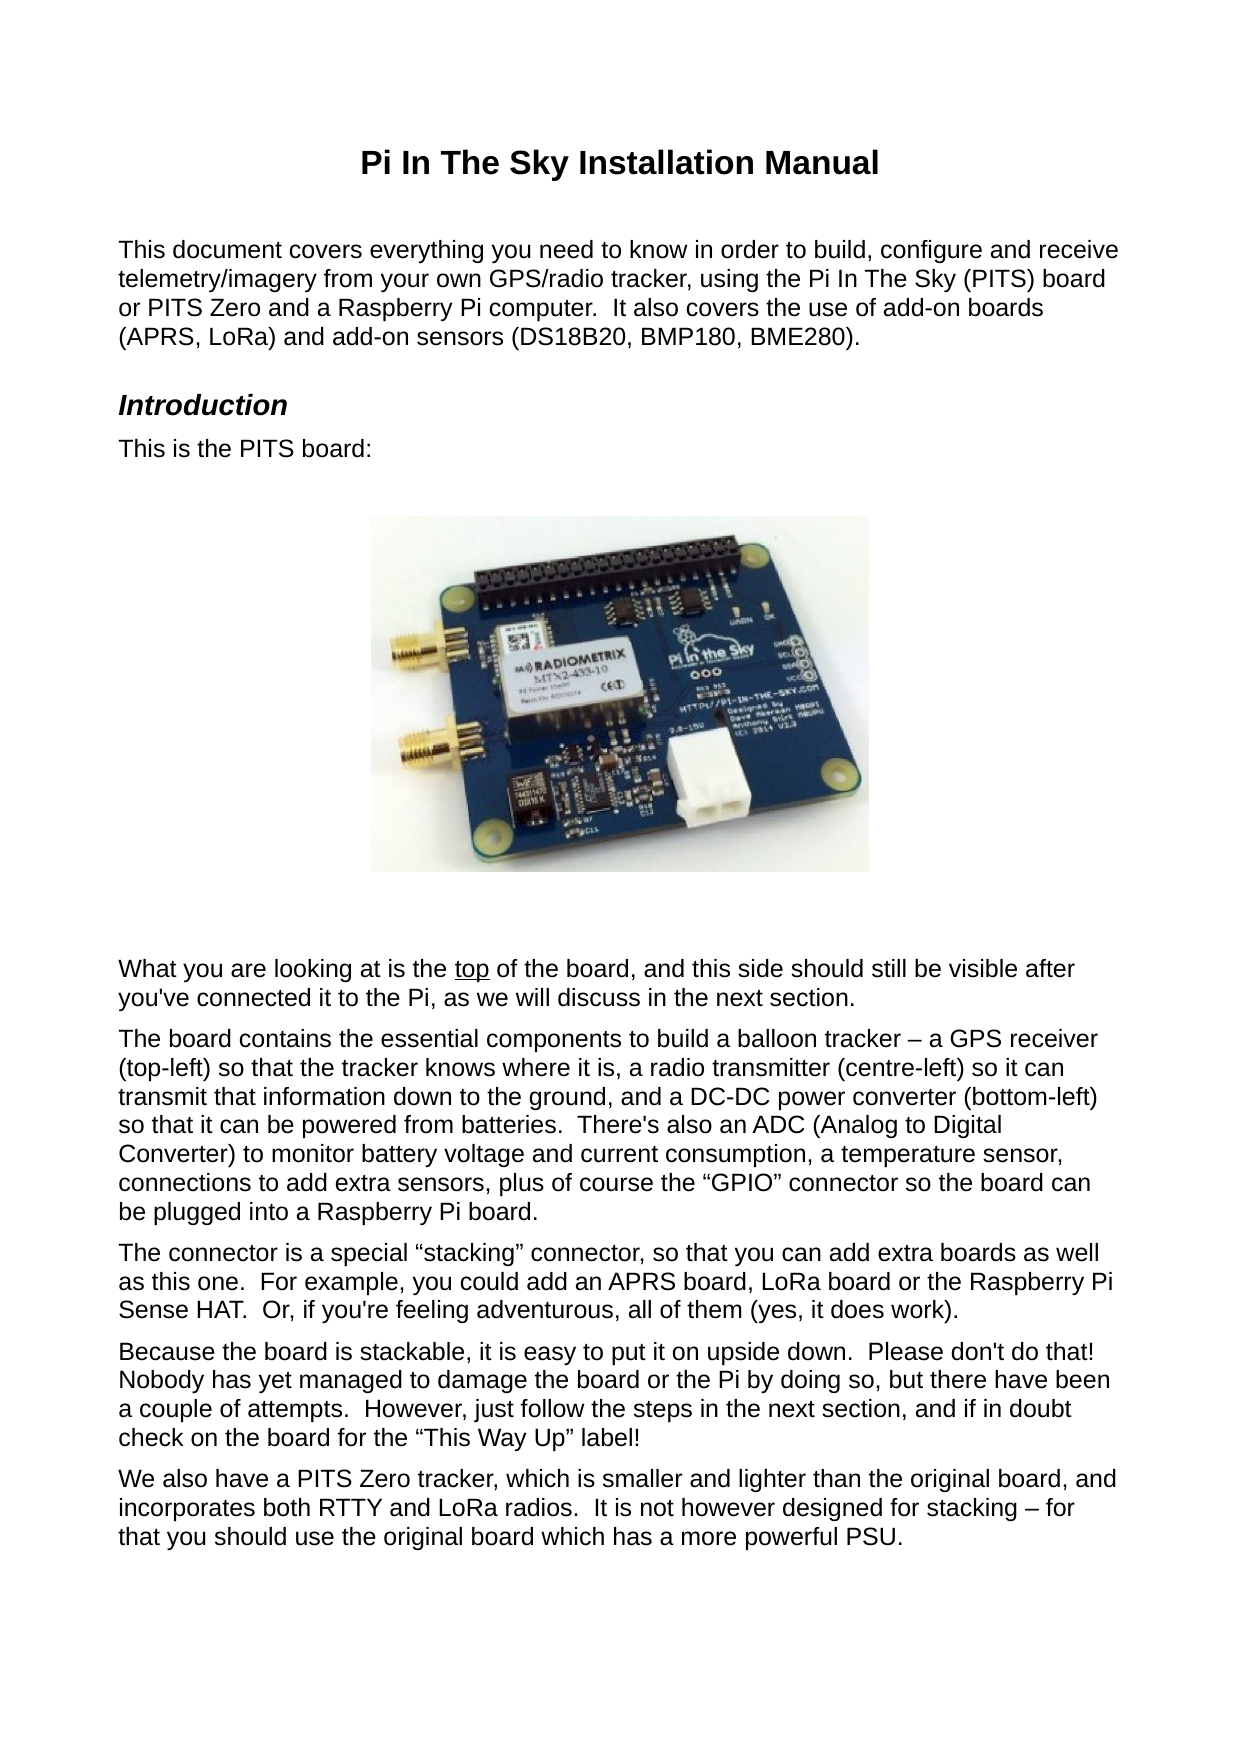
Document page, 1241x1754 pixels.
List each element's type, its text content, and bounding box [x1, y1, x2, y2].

text The board contains the essential components to build a balloon tracker – a GPS receiver (top-left) so that the tracker knows where it is, a radio transmitter (centre-left) so it can transmit that information down to the ground, and a DC-DC power converter (bottom-left) so that it can be powered from batteries. There's also an ADC (Analog to Digital Converter) to monitor battery voltage and current consumption, a temperature sensor, connections to add extra sensors, plus of course the “GPIO” connector so the board can be plugged into a Raspberry Pi board. [118, 1024, 1122, 1225]
picture [371, 516, 869, 872]
text This document covers everything you need to know in order to build, configure and receive telemetry/imagery from your own GPS/radio tracker, using the Pi In The Sky (PITS) board or PITS Zero and a Raspberry Pi computer. It also covers the use of add-on boards (APRS, LoRa) and add-on sensors (DS18B20, BMP180, BME280). [118, 236, 1122, 351]
text What you are looking at is the top of the board, and this side should still be visible after you've connected it to the Pi, as we will discuss in the next section. [118, 954, 1122, 1011]
text We also have a PITS Zero tracker, which is smaller and lighter than the original board, and incorporates both RTTY and LoRa radios. It is not however designed for stacking – for that you should use the original board which has a more powerful PSU. [118, 1464, 1122, 1550]
subtitle Introduction [118, 388, 1122, 422]
text This is the PITS board: [118, 434, 1122, 463]
subtitle Pi In The Sky Installation Manual [118, 143, 1122, 182]
text Because the board is stackable, it is easy to put it on upside down. Please don't do that! Nobody has yet managed to damage the board or the Pi by doing so, but there have been a couple of attempts. However, just follow the steps in the next section, and if in doubt check on the board for the “This Way Up” label! [118, 1336, 1122, 1451]
text The connector is a special “stacking” connector, so that you can add extra boards as well as this one. For example, you could add an APRS board, LoRa board or the Raspberry Pi Sense HAT. Or, if you're feeling adventurous, all of them (yes, it does work). [118, 1238, 1122, 1324]
